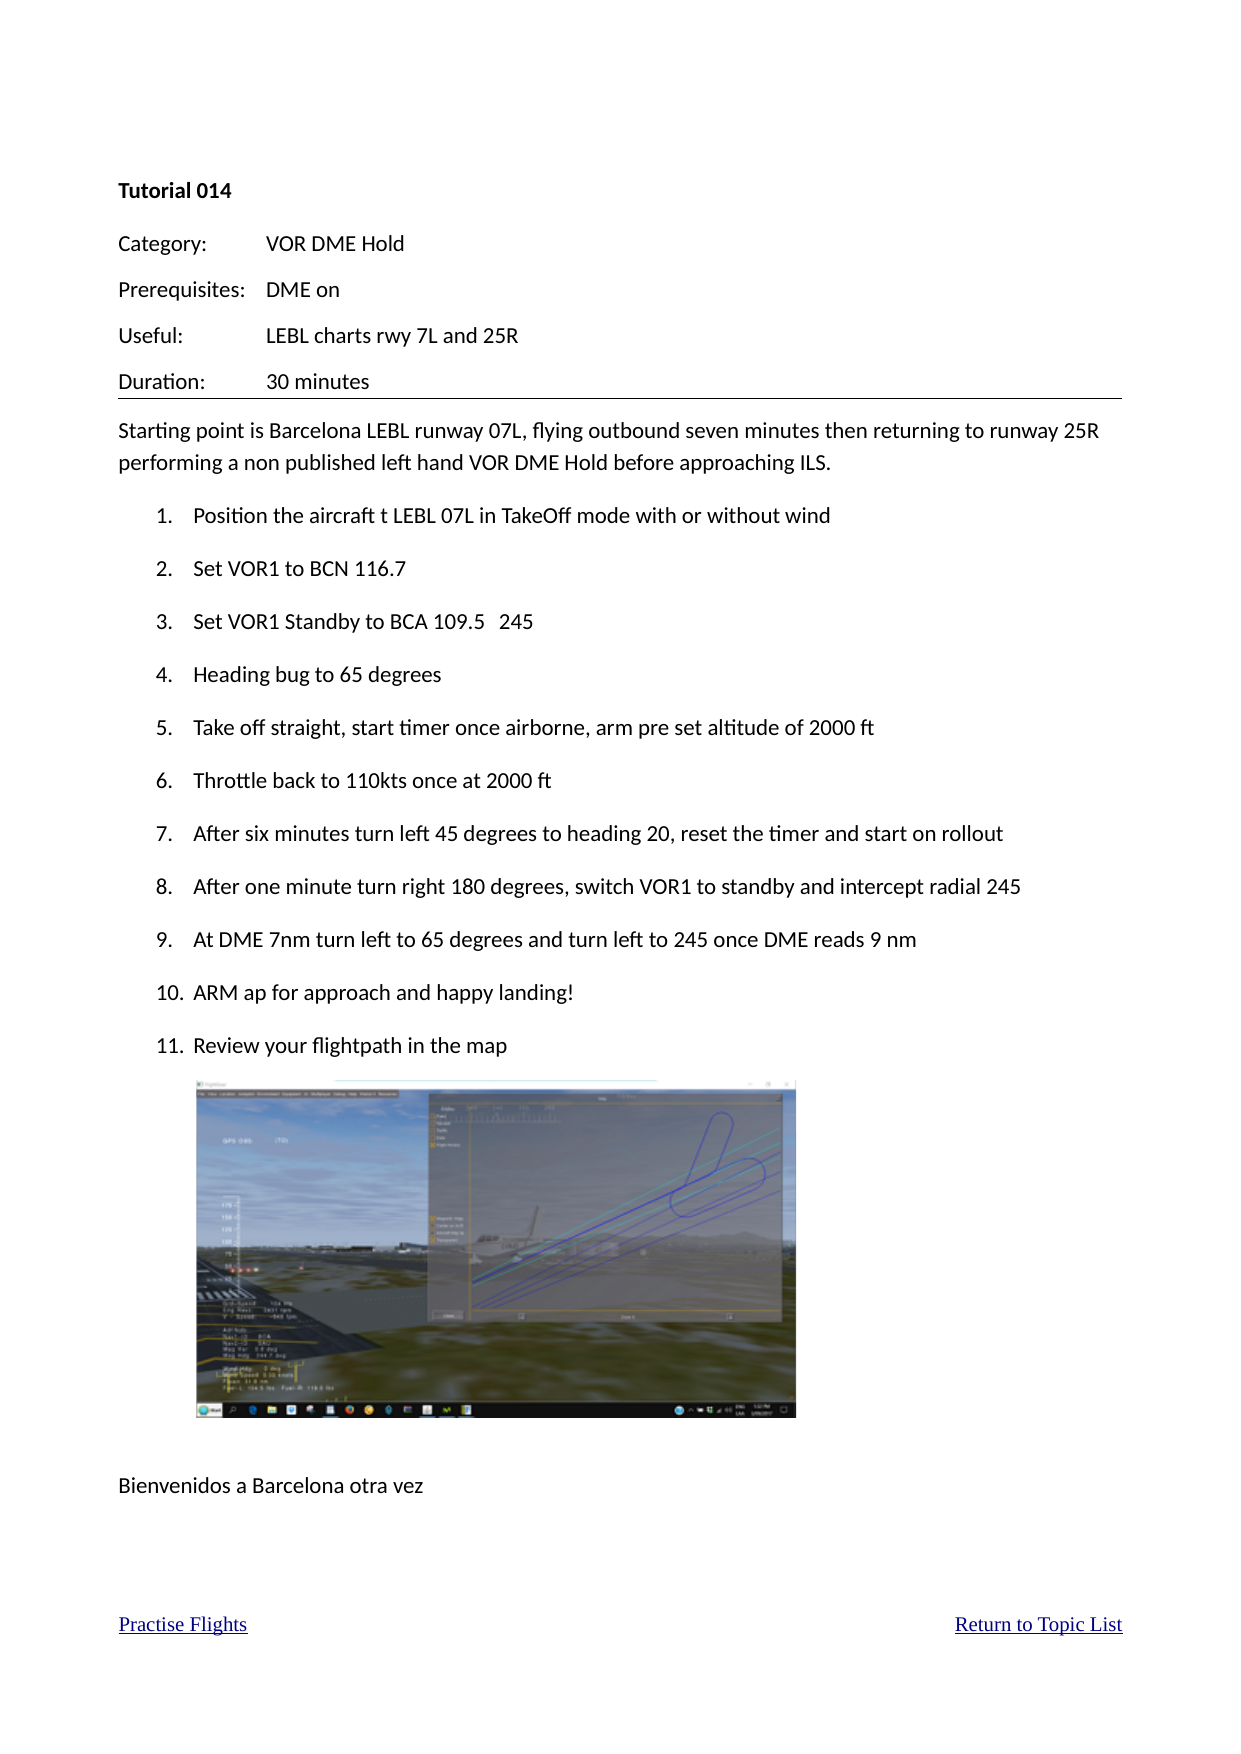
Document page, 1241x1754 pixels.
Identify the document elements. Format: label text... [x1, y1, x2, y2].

text Category: VOR DME Hold [118, 229, 1122, 257]
list After six minutes turn left 45 degrees to heading 20, reset the timer and start on rollout [156, 819, 1122, 847]
list Set VOR1 to BCN 116.7 [156, 554, 1122, 582]
list Position the aircraft t LEBL 07L in TakeOff mode with or without wind [156, 501, 1122, 529]
text Tutorial 014 [118, 176, 1122, 204]
text Starting point is Barcelona LEBL runway 07L, flying outbound seven minutes then returning to runway 25R performing a non published left hand VOR DME Hold before approaching ILS. [118, 416, 1122, 476]
list After one minute turn right 180 degrees, switch VOR1 to standby and intercept radial 245 [156, 872, 1122, 900]
list Review your flightpath in the map [156, 1031, 1122, 1446]
list Throttle back to 110kts once at 2000 ft [156, 766, 1122, 794]
list At DME 7nm turn left to 65 degrees and turn left to 245 once DME reads 9 nm [156, 925, 1122, 953]
list Set VOR1 Standby to BCA 109.5 245 [156, 607, 1122, 635]
text Prerequisites: DME on [118, 275, 1122, 303]
list Take off straight, start timer once airborne, arm pre set altitude of 2000 ft [156, 713, 1122, 741]
text Useful: LEBL charts rwy 7L and 25R [118, 321, 1122, 349]
list ARM ap for approach and happy landing! [156, 978, 1122, 1006]
text Bienvenidos a Barcelona otra vez [118, 1471, 1122, 1499]
list Heading bug to 65 degrees [156, 660, 1122, 688]
picture [196, 1080, 797, 1418]
text Duration: 30 minutes [118, 367, 1122, 398]
